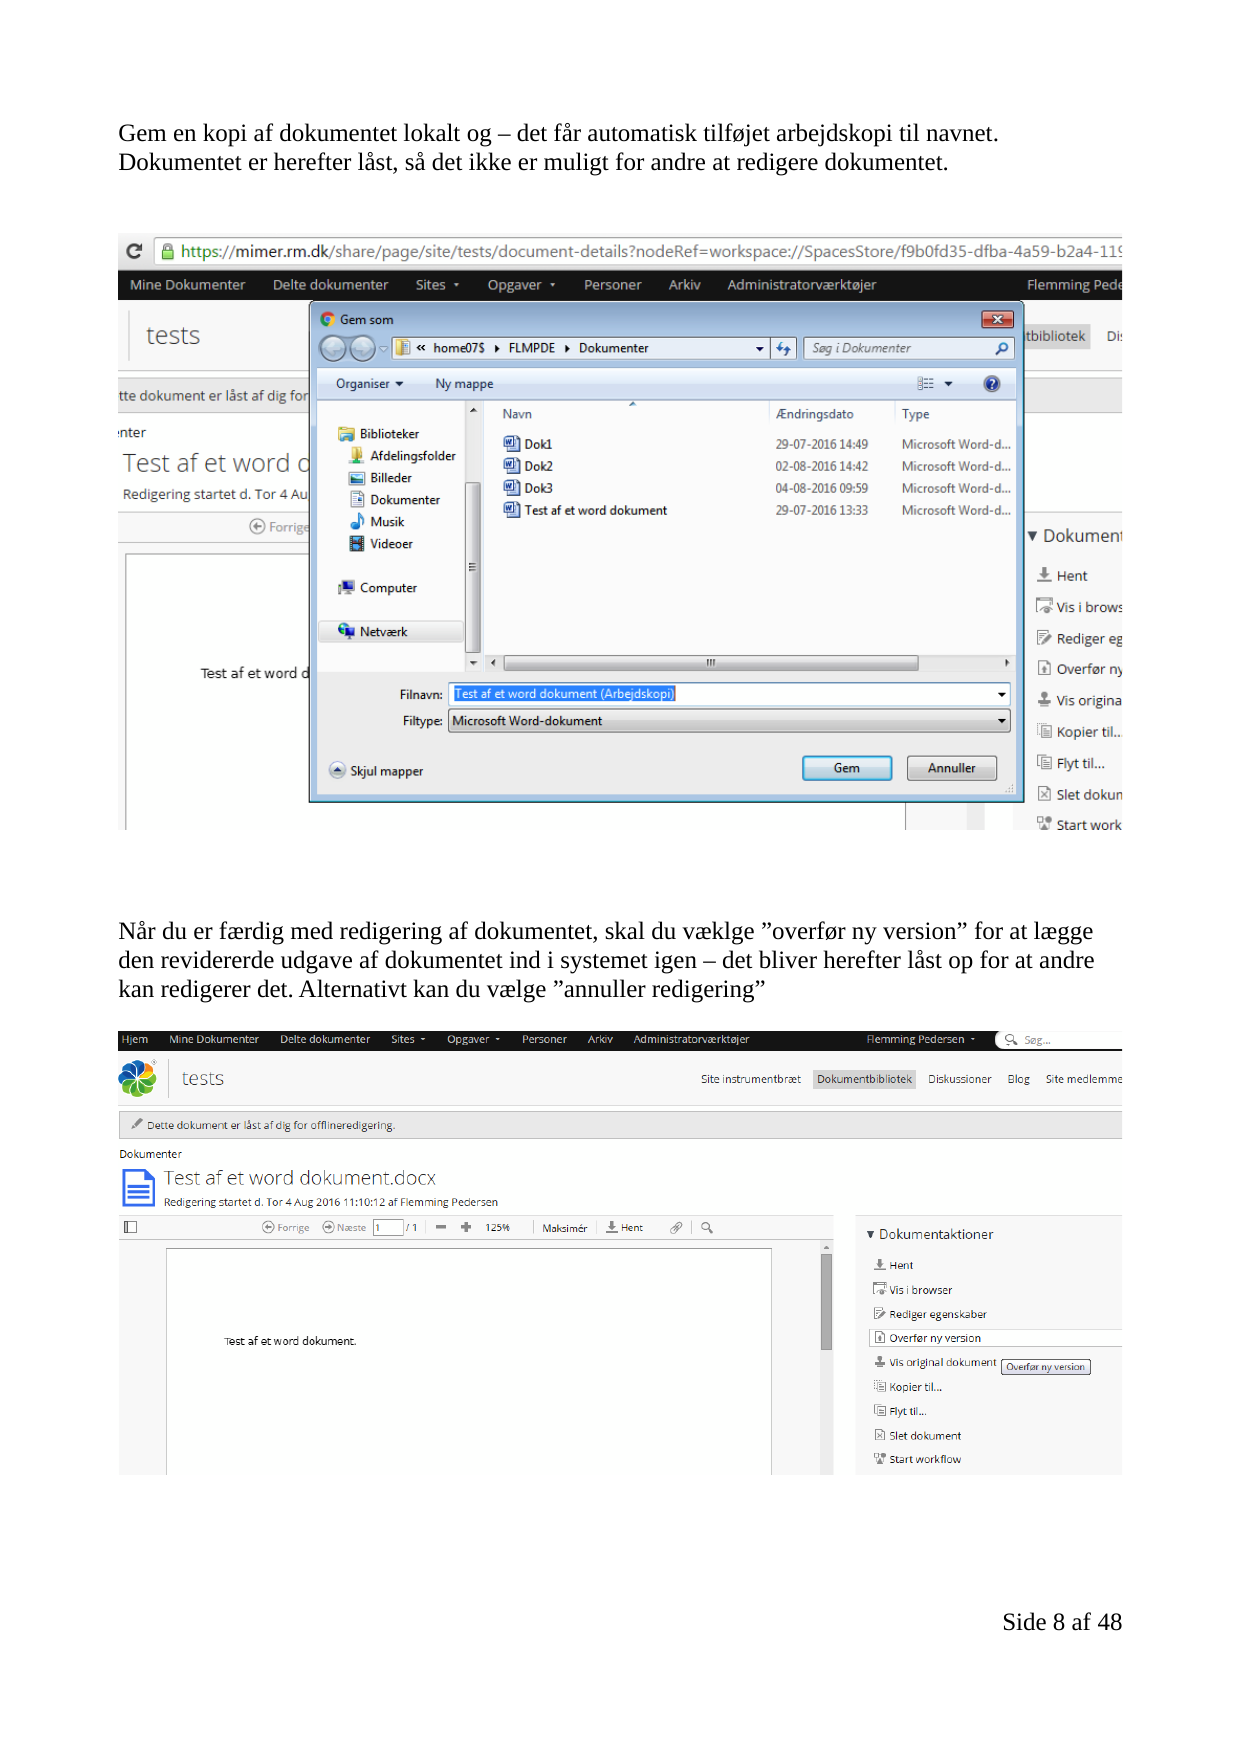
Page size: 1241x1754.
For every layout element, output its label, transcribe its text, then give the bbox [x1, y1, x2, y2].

text Gem en kopi af dokumentet lokalt og – det får automatisk tilføjet arbejdskopi til navnet. Dokumentet er herefter låst, så det ikke er muligt for andre at redigere dokumentet. [118, 118, 1122, 176]
text Når du er færdig med redigering af dokumentet, skal du væklge ”overfør ny version” for at lægge den revidererde udgave af dokumentet ind i systemet igen – det bliver herefter låst op for at andre kan redigerer det. Alternativt kan du vælge ”annuller redigering” [118, 916, 1122, 1002]
picture [118, 233, 1123, 830]
picture [118, 1031, 1123, 1475]
